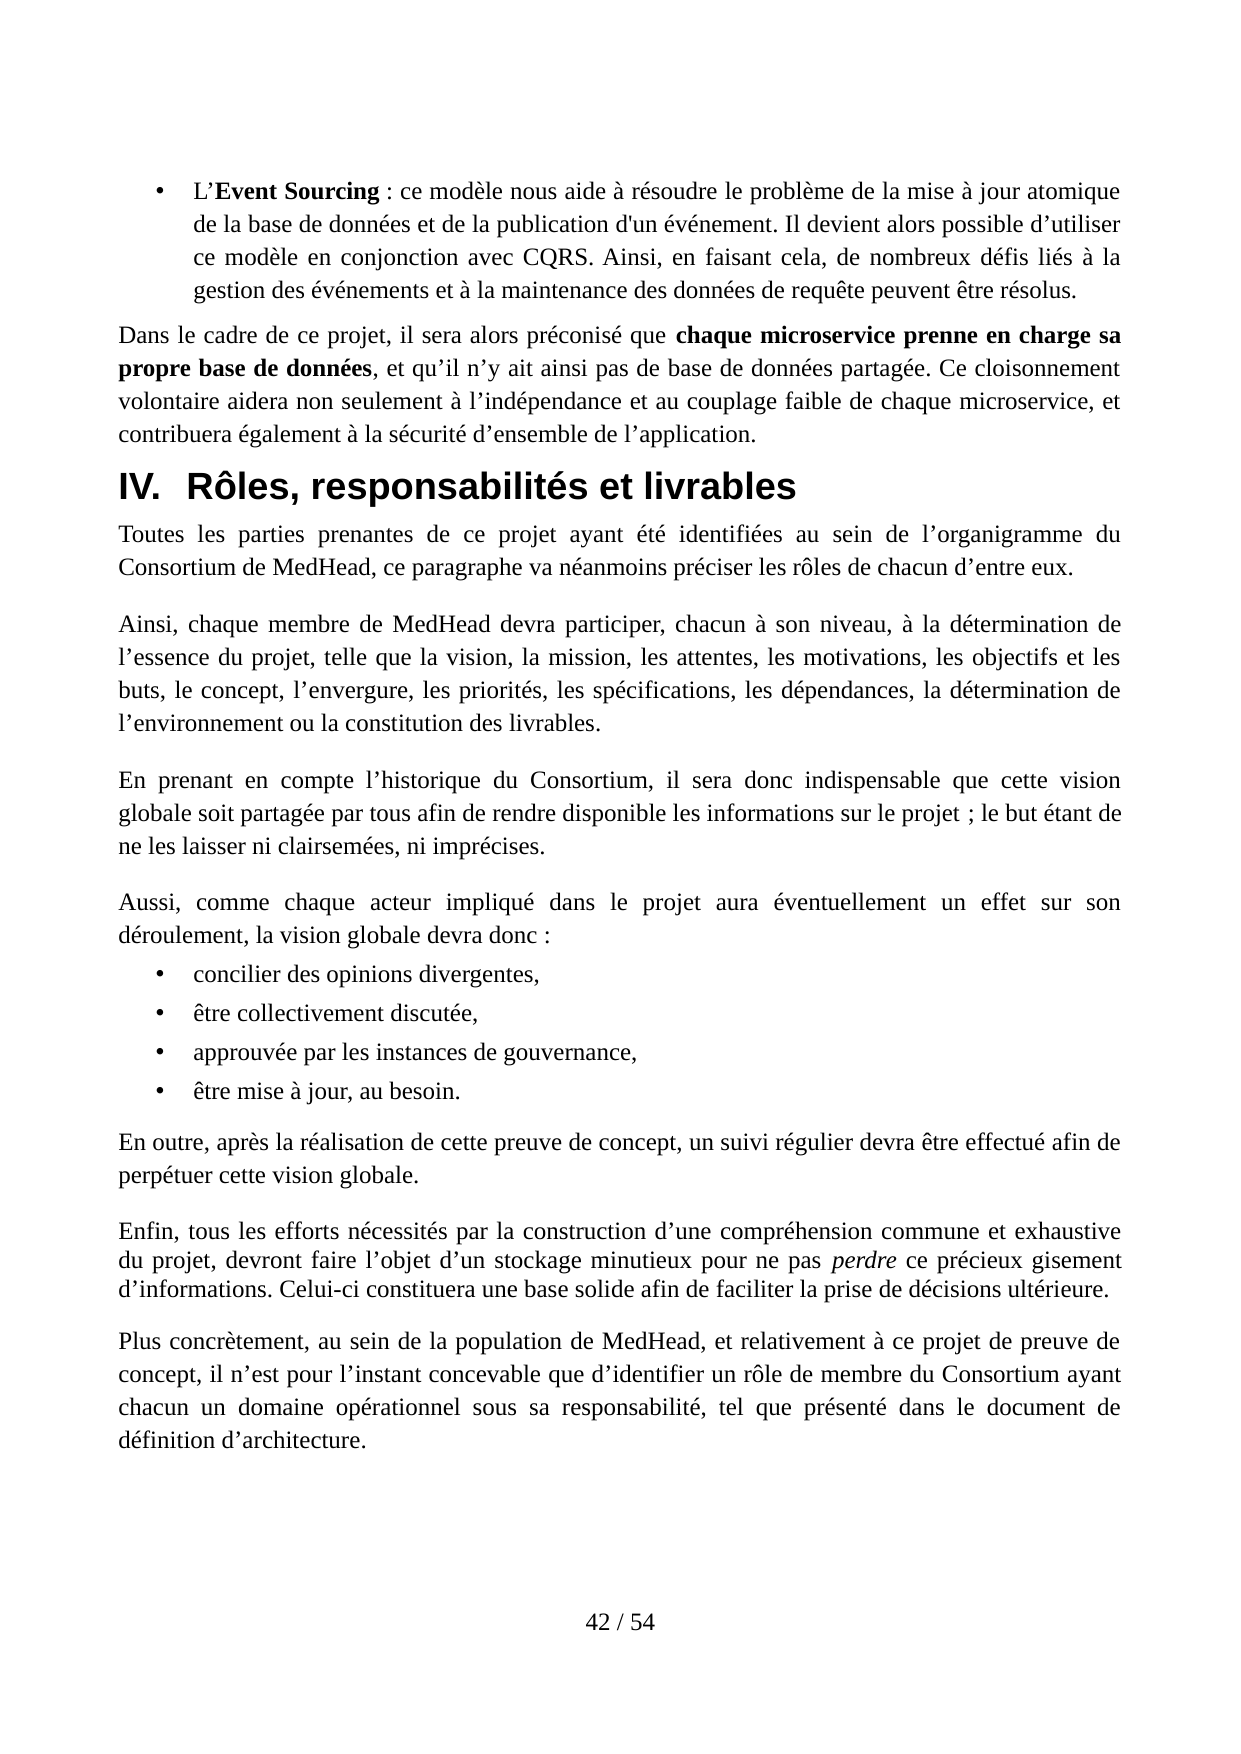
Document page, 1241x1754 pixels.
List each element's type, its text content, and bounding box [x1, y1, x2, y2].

text Ainsi, chaque membre de MedHead devra participer, chacun à son niveau, à la détermination de l’essence du projet, telle que la vision, la mission, les attentes, les motivations, les objectifs et les buts, le concept, l’envergure, les priorités, les spécifications, les dépendances, la détermination de l’environnement ou la constitution des livrables. [118, 609, 1122, 737]
list approuvée par les instances de gouvernance, [156, 1037, 1122, 1066]
list concilier des opinions divergentes, [156, 959, 1122, 988]
text Dans le cadre de ce projet, il sera alors préconisé que chaque microservice prenne en charge sa propre base de données, et qu’il n’y ait ainsi pas de base de données partagée. Ce cloisonnement volontaire aidera non seulement à l’indépendance et au couplage faible de chaque microservice, et contribuera également à la sécurité d’ensemble de l’application. [118, 320, 1122, 448]
text Enfin, tous les efforts nécessités par la construction d’une compréhension commune et exhaustive du projet, devront faire l’objet d’un stockage minutieux pour ne pas perdre ce précieux gisement d’informations. Celui-ci constituera une base solide afin de faciliter la prise de décisions ultérieure. [118, 1216, 1122, 1303]
list L’Event Sourcing : ce modèle nous aide à résoudre le problème de la mise à jour atomique de la base de données et de la publication d'un événement. Il devient alors possible d’utiliser ce modèle en conjonction avec CQRS. Ainsi, en faisant cela, de nombreux défis liés à la gestion des événements et à la maintenance des données de requête peuvent être résolus. [156, 176, 1122, 304]
text En prenant en compte l’historique du Consortium, il sera donc indispensable que cette vision globale soit partagée par tous afin de rendre disponible les informations sur le projet ; le but étant de ne les laisser ni clairsemées, ni imprécises. [118, 765, 1122, 859]
list être mise à jour, au besoin. [156, 1076, 1122, 1105]
text En outre, après la réalisation de cette preuve de concept, un suivi régulier devra être effectué afin de perpétuer cette vision globale. [118, 1127, 1122, 1189]
text Toutes les parties prenantes de ce projet ayant été identifiées au sein de l’organigramme du Consortium de MedHead, ce paragraphe va néanmoins préciser les rôles de chacun d’entre eux. [118, 519, 1122, 581]
text Aussi, comme chaque acteur impliqué dans le projet aura éventuellement un effet sur son déroulement, la vision globale devra donc : [118, 887, 1122, 949]
list être collectivement discutée, [156, 998, 1122, 1027]
text Plus concrètement, au sein de la population de MedHead, et relativement à ce projet de preuve de concept, il n’est pour l’instant concevable que d’identifier un rôle de membre du Consortium ayant chacun un domaine opérationnel sous sa responsabilité, tel que présenté dans le document de définition d’architecture. [118, 1326, 1122, 1454]
subtitle Rôles, responsabilités et livrables [118, 464, 1122, 508]
